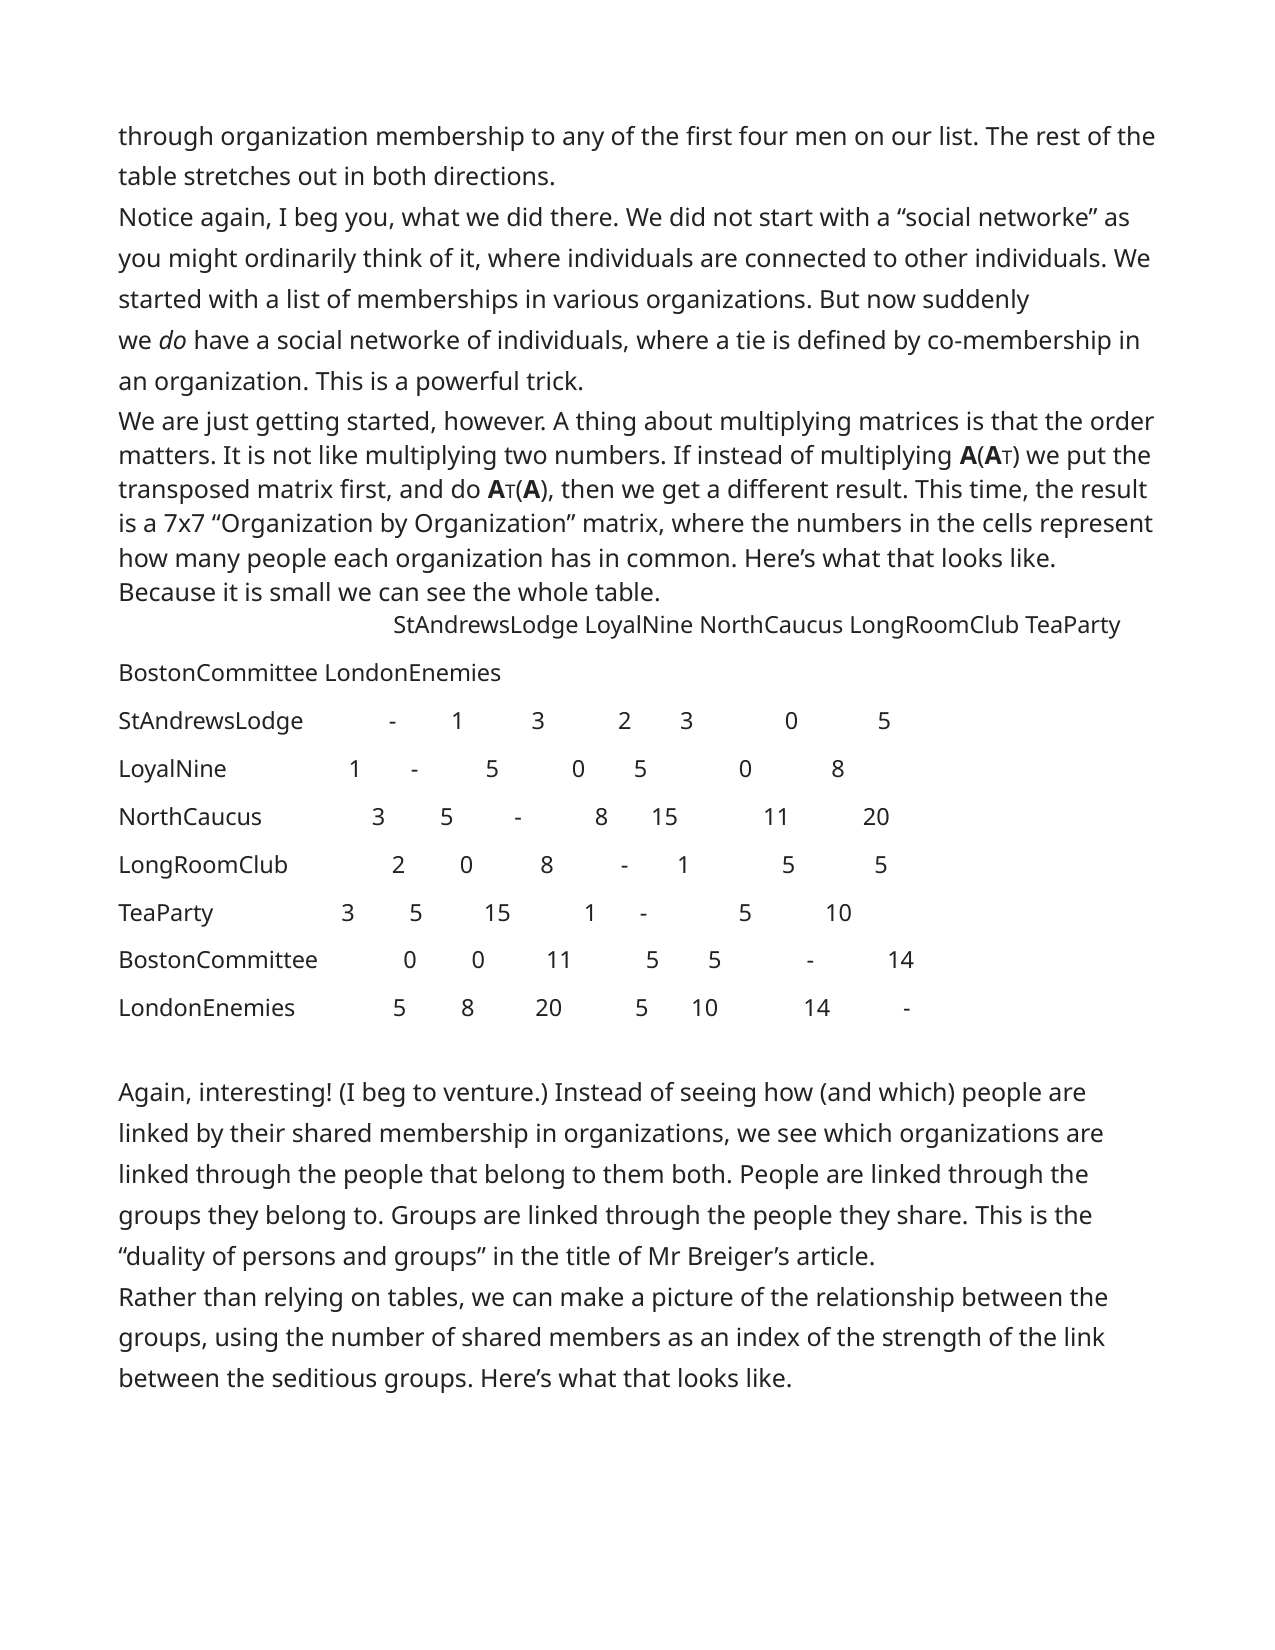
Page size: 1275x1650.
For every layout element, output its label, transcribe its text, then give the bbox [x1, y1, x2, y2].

text through organization membership to any of the first four men on our list. The rest of the table stretches out in both directions. [118, 118, 1157, 193]
text NorthCaucus 3 5 - 8 15 11 20 [118, 800, 1157, 832]
text Notice again, I beg you, what we did there. We did not start with a “social networke” as you might ordinarily think of it, where individuals are connected to other individuals. We started with a list of memberships in various organizations. But now suddenly we do have a social networke of individuals, where a tie is defined by co-membership in an organization. This is a powerful trick. [118, 200, 1157, 397]
text TeaParty 3 5 15 1 - 5 10 [118, 896, 1157, 928]
text StAndrewsLodge LoyalNine NorthCaucus LongRoomClub TeaParty BostonCommittee LondonEnemies [118, 608, 1157, 688]
text BostonCommittee 0 0 11 5 5 - 14 [118, 944, 1157, 976]
text We are just getting started, however. A thing about multiplying matrices is that the order matters. It is not like multiplying two numbers. If instead of multiplying A(AT) we put the transposed matrix first, and do AT(A), then we get a different result. This time, the result is a 7x7 “Organization by Organization” matrix, where the numbers in the cells represent how many people each organization has in common. Here’s what that looks like. Because it is small we can see the whole table. [118, 404, 1157, 608]
text Rather than relying on tables, we can make a picture of the relationship between the groups, using the number of shared members as an index of the strength of the link between the seditious groups. Here’s what that looks like. [118, 1279, 1157, 1395]
text LongRoomClub 2 0 8 - 1 5 5 [118, 848, 1157, 880]
text LondonEnemies 5 8 20 5 10 14 - [118, 992, 1157, 1024]
text StAndrewsLodge - 1 3 2 3 0 5 [118, 704, 1157, 736]
text Again, interesting! (I beg to venture.) Instead of seeing how (and which) people are linked by their shared membership in organizations, we see which organizations are linked through the people that belong to them both. People are linked through the groups they belong to. Groups are linked through the people they share. This is the “duality of persons and groups” in the title of Mr Breiger’s article. [118, 1075, 1157, 1272]
text LoyalNine 1 - 5 0 5 0 8 [118, 752, 1157, 784]
